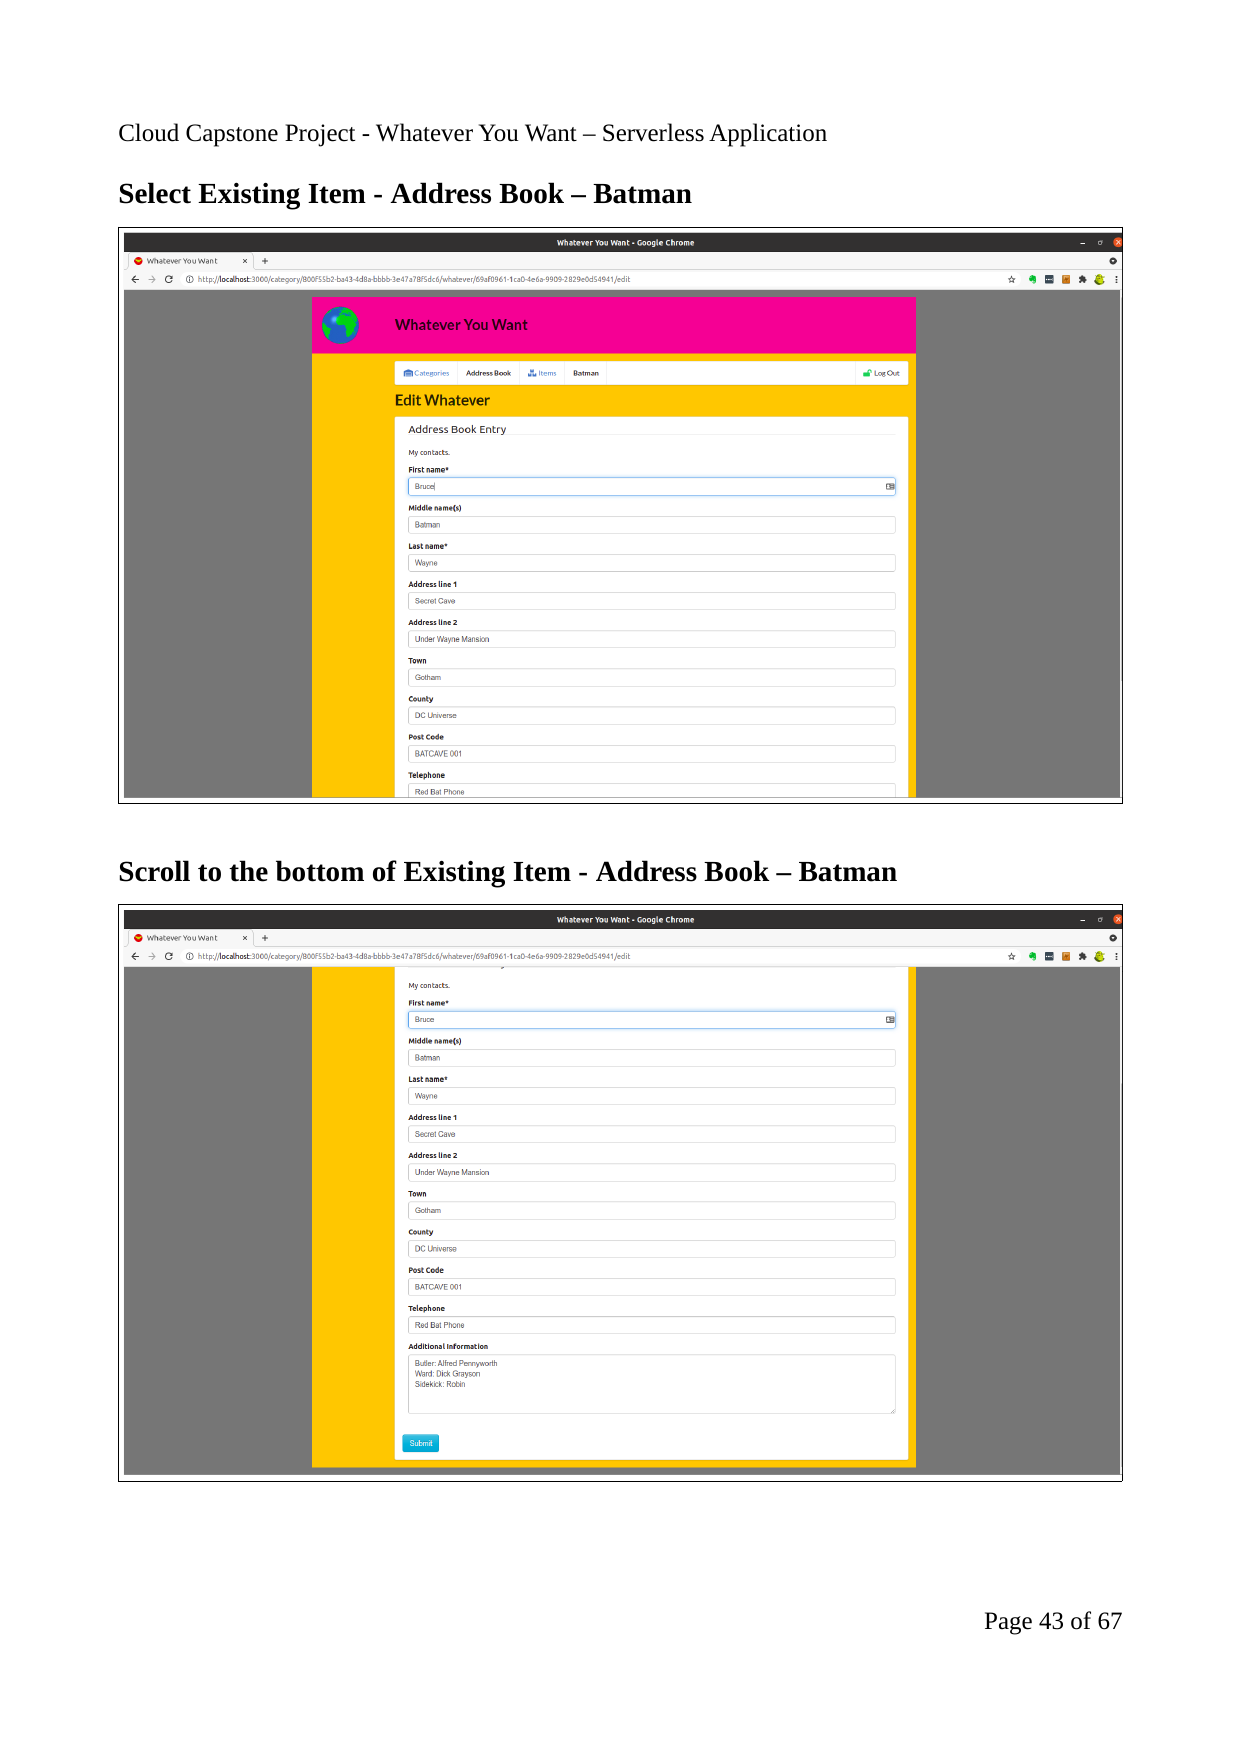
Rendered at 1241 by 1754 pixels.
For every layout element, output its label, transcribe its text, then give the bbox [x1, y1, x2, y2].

table_header [119, 228, 1122, 803]
picture [123, 910, 1123, 1475]
subtitle Select Existing Item - Address Book – Batman [118, 176, 1122, 210]
subtitle Scroll to the bottom of Existing Item - Address Book – Batman [118, 854, 1122, 887]
picture [123, 232, 1123, 798]
table_header [119, 905, 1122, 1481]
